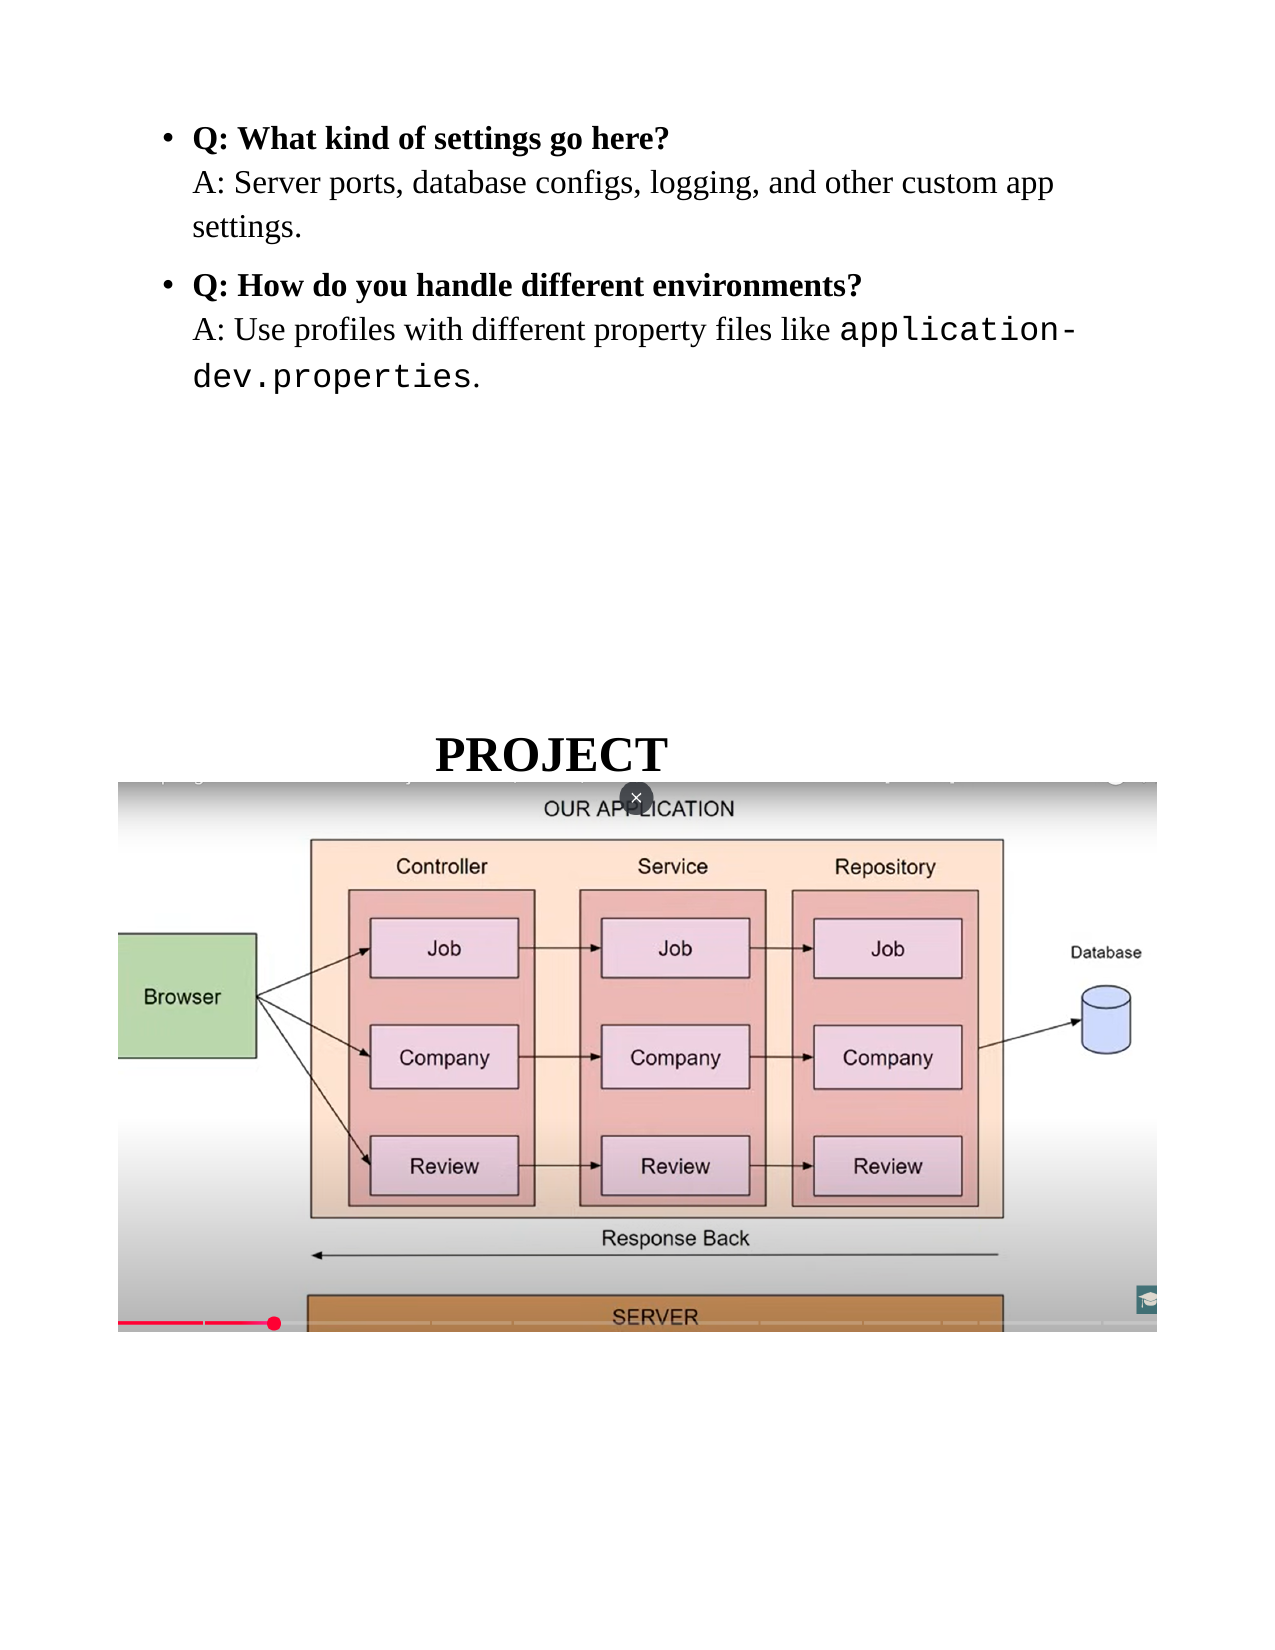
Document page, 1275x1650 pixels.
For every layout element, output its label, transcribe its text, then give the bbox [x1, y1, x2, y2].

picture [118, 782, 1157, 1332]
list Q: What kind of settings go here? A: Server ports, database configs, logging, and other custom app settings. [162, 118, 1157, 244]
text PROJECT [118, 724, 1157, 782]
list Q: How do you handle different environments? A: Use profiles with different property files like application-dev.properties. [162, 265, 1157, 397]
